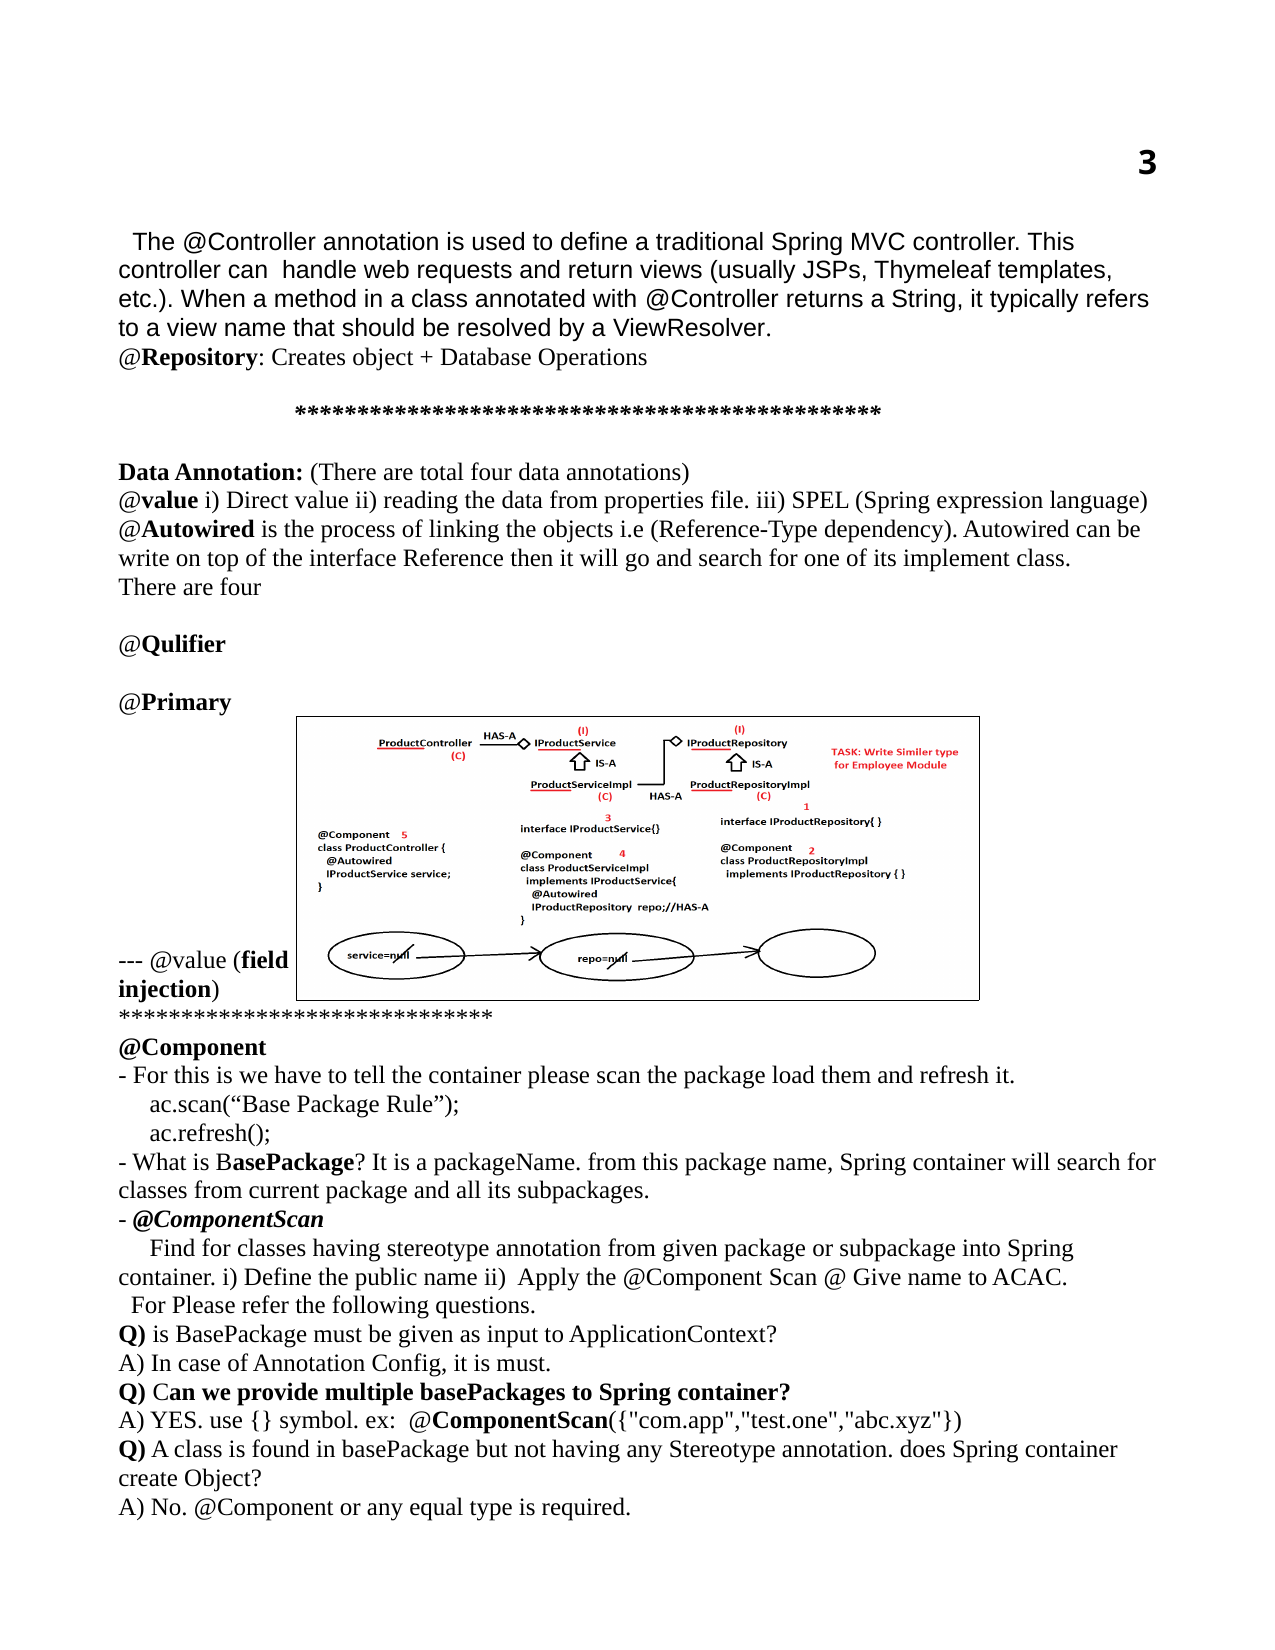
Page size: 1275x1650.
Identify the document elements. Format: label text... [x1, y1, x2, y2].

text The @Controller annotation is used to define a traditional Spring MVC controller. This controller can handle web requests and return views (usually JSPs, Thymeleaf templates, etc.). When a method in a class annotated with @Controller returns a String, it typically refers to a view name that should be resolved by a ViewResolver. [118, 227, 1157, 342]
text @Component [118, 1032, 1157, 1061]
text @Repository: Creates object + Database Operations [118, 342, 1157, 371]
text Find for classes having stereotype annotation from given package or subpackage into Spring container. i) Define the public name ii) Apply the @Component Scan @ Give name to ACAC. [118, 1233, 1157, 1291]
text Q) Can we provide multiple basePackages to Spring container? [118, 1377, 1157, 1406]
text @Primary [118, 687, 1157, 716]
text @value i) Direct value ii) reading the data from properties file. iii) SPEL (Spring expression language) [118, 486, 1157, 514]
text - @ComponentScan [118, 1204, 1157, 1233]
text --- @value (field injection) [118, 946, 1157, 1003]
text Data Annotation: (There are total four data annotations) [118, 457, 1157, 486]
picture [298, 718, 977, 997]
text @Qulifier [118, 629, 1157, 658]
text ****************************** [118, 1003, 1157, 1032]
text - What is BasePackage? It is a packageName. from this package name, Spring container will search for classes from current package and all its subpackages. [118, 1147, 1157, 1204]
text A) In case of Annotation Config, it is must. [118, 1348, 1157, 1377]
text A) YES. use {} symbol. ex: @ComponentScan({"com.app","test.one","abc.xyz"}) [118, 1406, 1157, 1434]
text @Autowired is the process of linking the objects i.e (Reference-Type dependency). Autowired can be write on top of the interface Reference then it will go and search for one of its implement class. [118, 514, 1157, 572]
text Q) A class is found in basePackage but not having any Stereotype annotation. does Spring container create Object? [118, 1434, 1157, 1492]
text Q) is BasePackage must be given as input to ApplicationContext? [118, 1319, 1157, 1348]
text *********************************************** [118, 399, 1157, 428]
text A) No. @Component or any equal type is required. [118, 1492, 1157, 1521]
text For Please refer the following questions. [118, 1291, 1157, 1319]
text ac.scan(“Base Package Rule”); [118, 1089, 1157, 1118]
text There are four [118, 572, 1157, 601]
text ac.refresh(); [118, 1118, 1157, 1147]
text - For this is we have to tell the container please scan the package load them and refresh it. [118, 1061, 1157, 1089]
